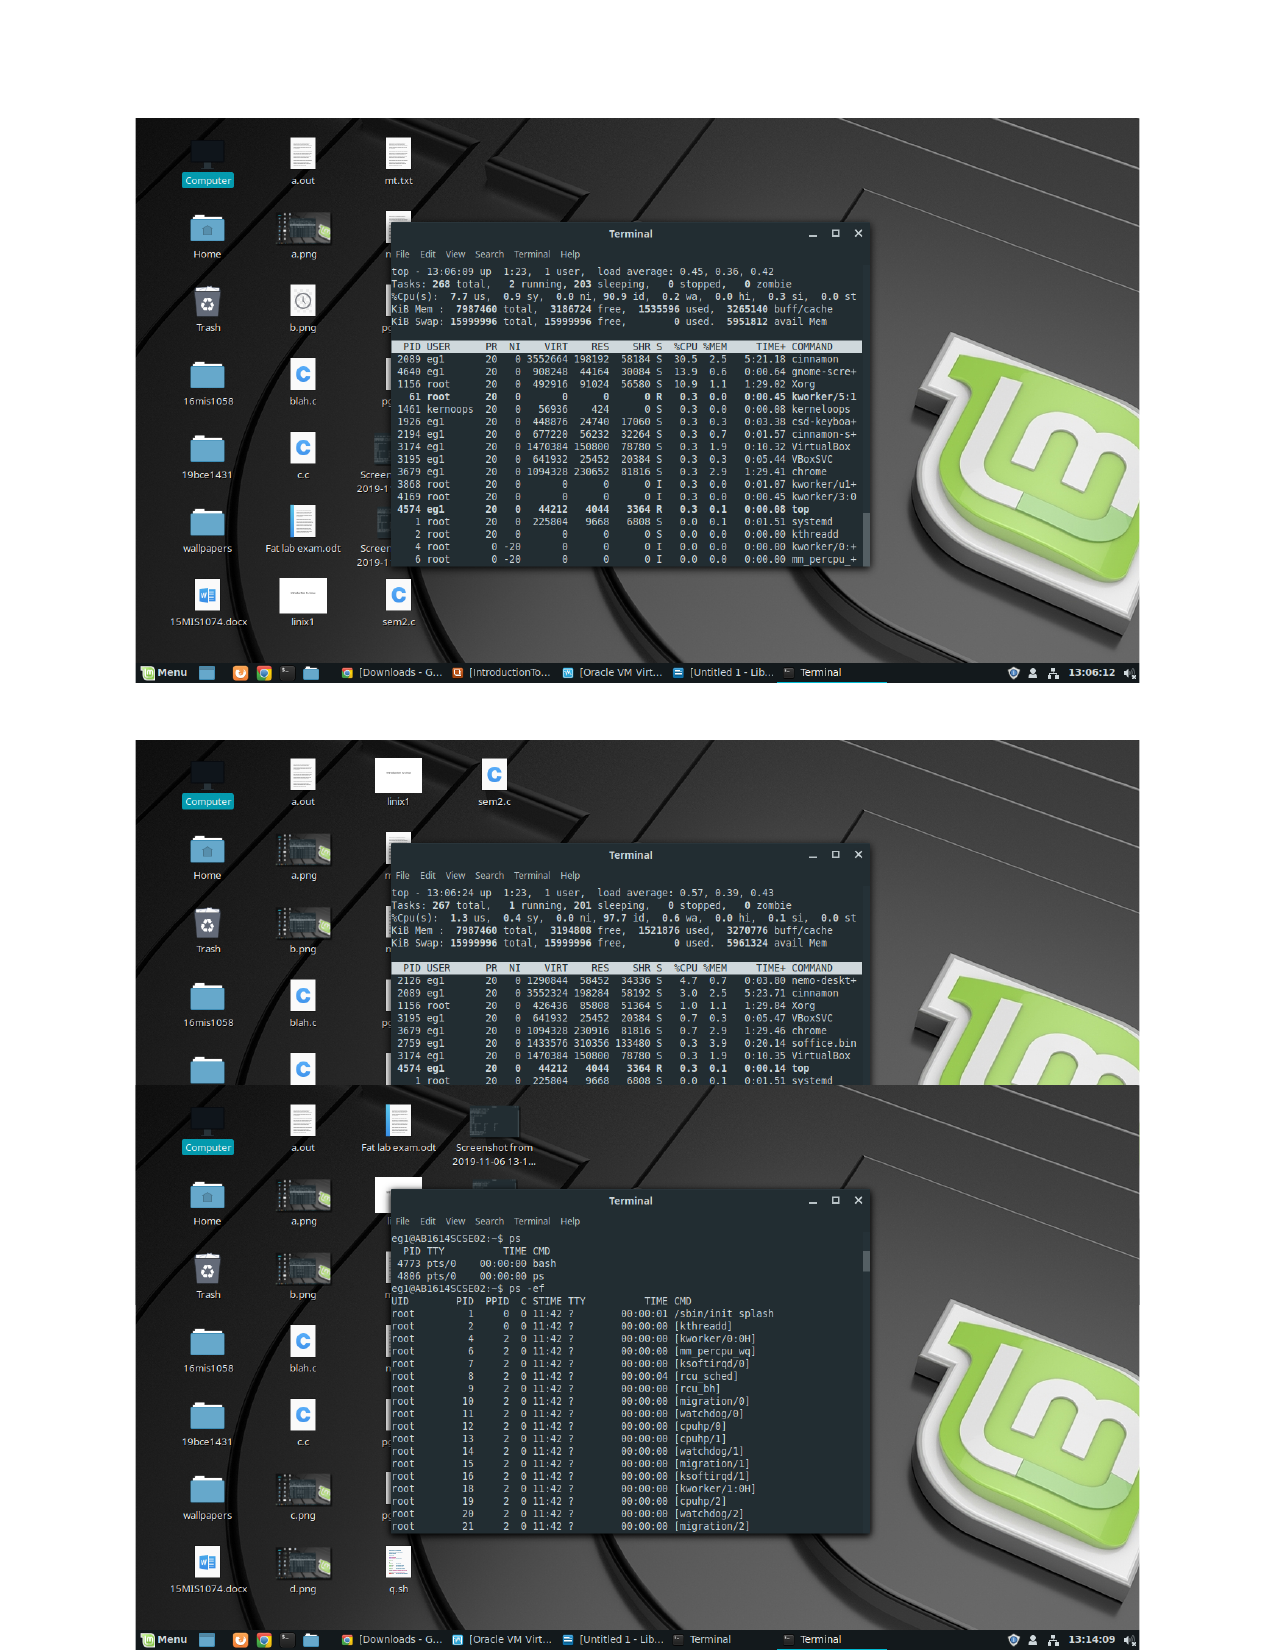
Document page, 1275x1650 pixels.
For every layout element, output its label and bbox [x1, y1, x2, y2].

picture [135, 118, 1140, 683]
picture [135, 740, 1140, 1650]
